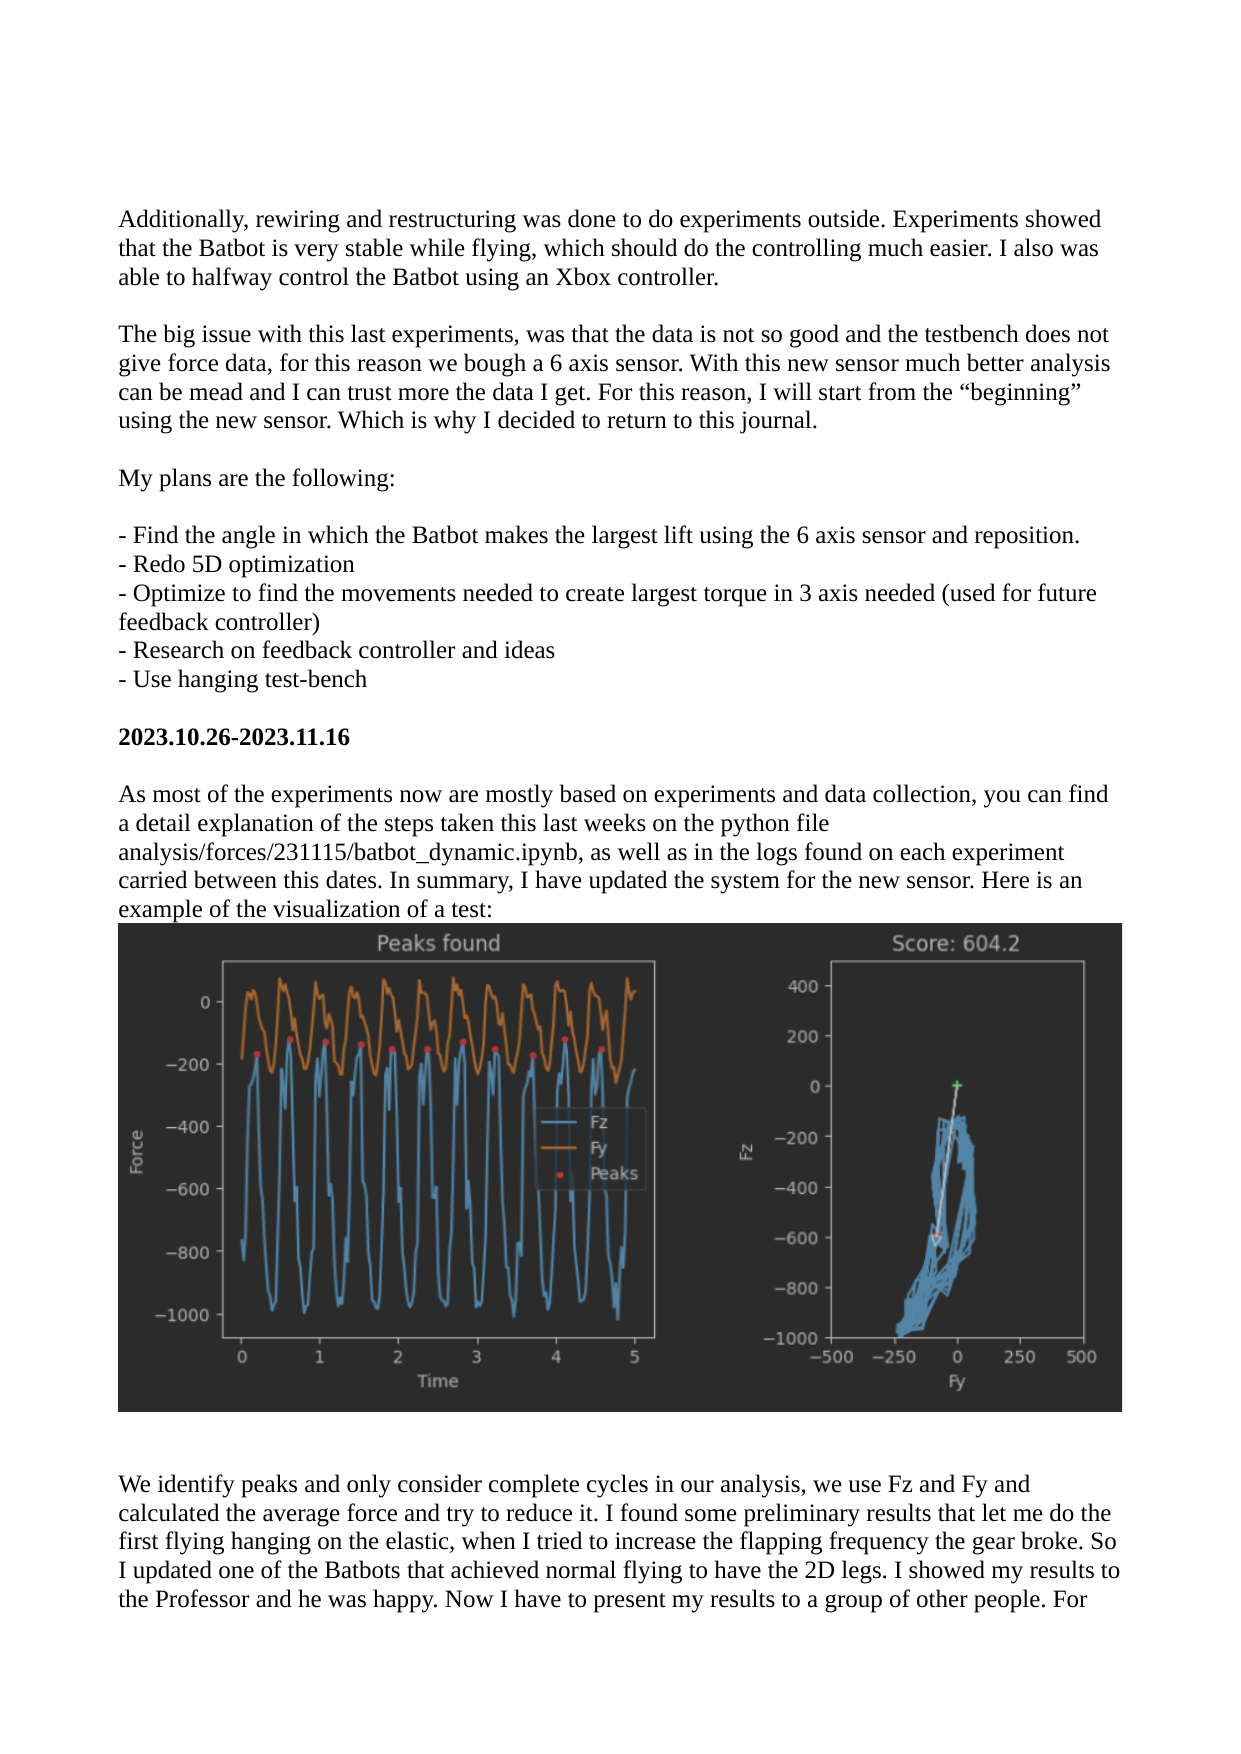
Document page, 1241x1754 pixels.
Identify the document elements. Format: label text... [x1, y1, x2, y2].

text We identify peaks and only consider complete cycles in our analysis, we use Fz and Fy and calculated the average force and try to reduce it. I found some preliminary results that let me do the first flying hanging on the elastic, when I tried to increase the flapping frequency the gear broke. So I updated one of the Batbots that achieved normal flying to have the 2D legs. I showed my results to the Professor and he was happy. Now I have to present my results to a group of other people. For [118, 1469, 1122, 1613]
text - Research on feedback controller and ideas [118, 636, 1122, 664]
text The big issue with this last experiments, was that the data is not so good and the testbench does not give force data, for this reason we bough a 6 axis sensor. With this new sensor much better analysis can be mead and I can trust more the data I get. For this reason, I will start from the “beginning” using the new sensor. Which is why I decided to return to this journal. [118, 319, 1122, 434]
text - Find the angle in which the Batbot makes the largest lift using the 6 axis sensor and reposition. [118, 521, 1122, 549]
text My plans are the following: [118, 463, 1122, 492]
text Additionally, rewiring and restructuring was done to do experiments outside. Experiments showed that the Batbot is very stable while flying, which should do the controlling much easier. I also was able to halfway control the Batbot using an Xbox controller. [118, 204, 1122, 291]
text 2023.10.26-2023.11.16 [118, 722, 1122, 751]
picture [118, 923, 1123, 1412]
text - Redo 5D optimization [118, 549, 1122, 578]
text As most of the experiments now are mostly based on experiments and data collection, you can find a detail explanation of the steps taken this last weeks on the python file analysis/forces/231115/batbot_dynamic.ipynb, as well as in the logs found on each experiment carried between this dates. In summary, I have updated the system for the new sensor. Here is an example of the visualization of a test: [118, 779, 1122, 923]
text - Optimize to find the movements needed to create largest torque in 3 axis needed (used for future feedback controller) [118, 578, 1122, 636]
text - Use hanging test-bench [118, 664, 1122, 693]
